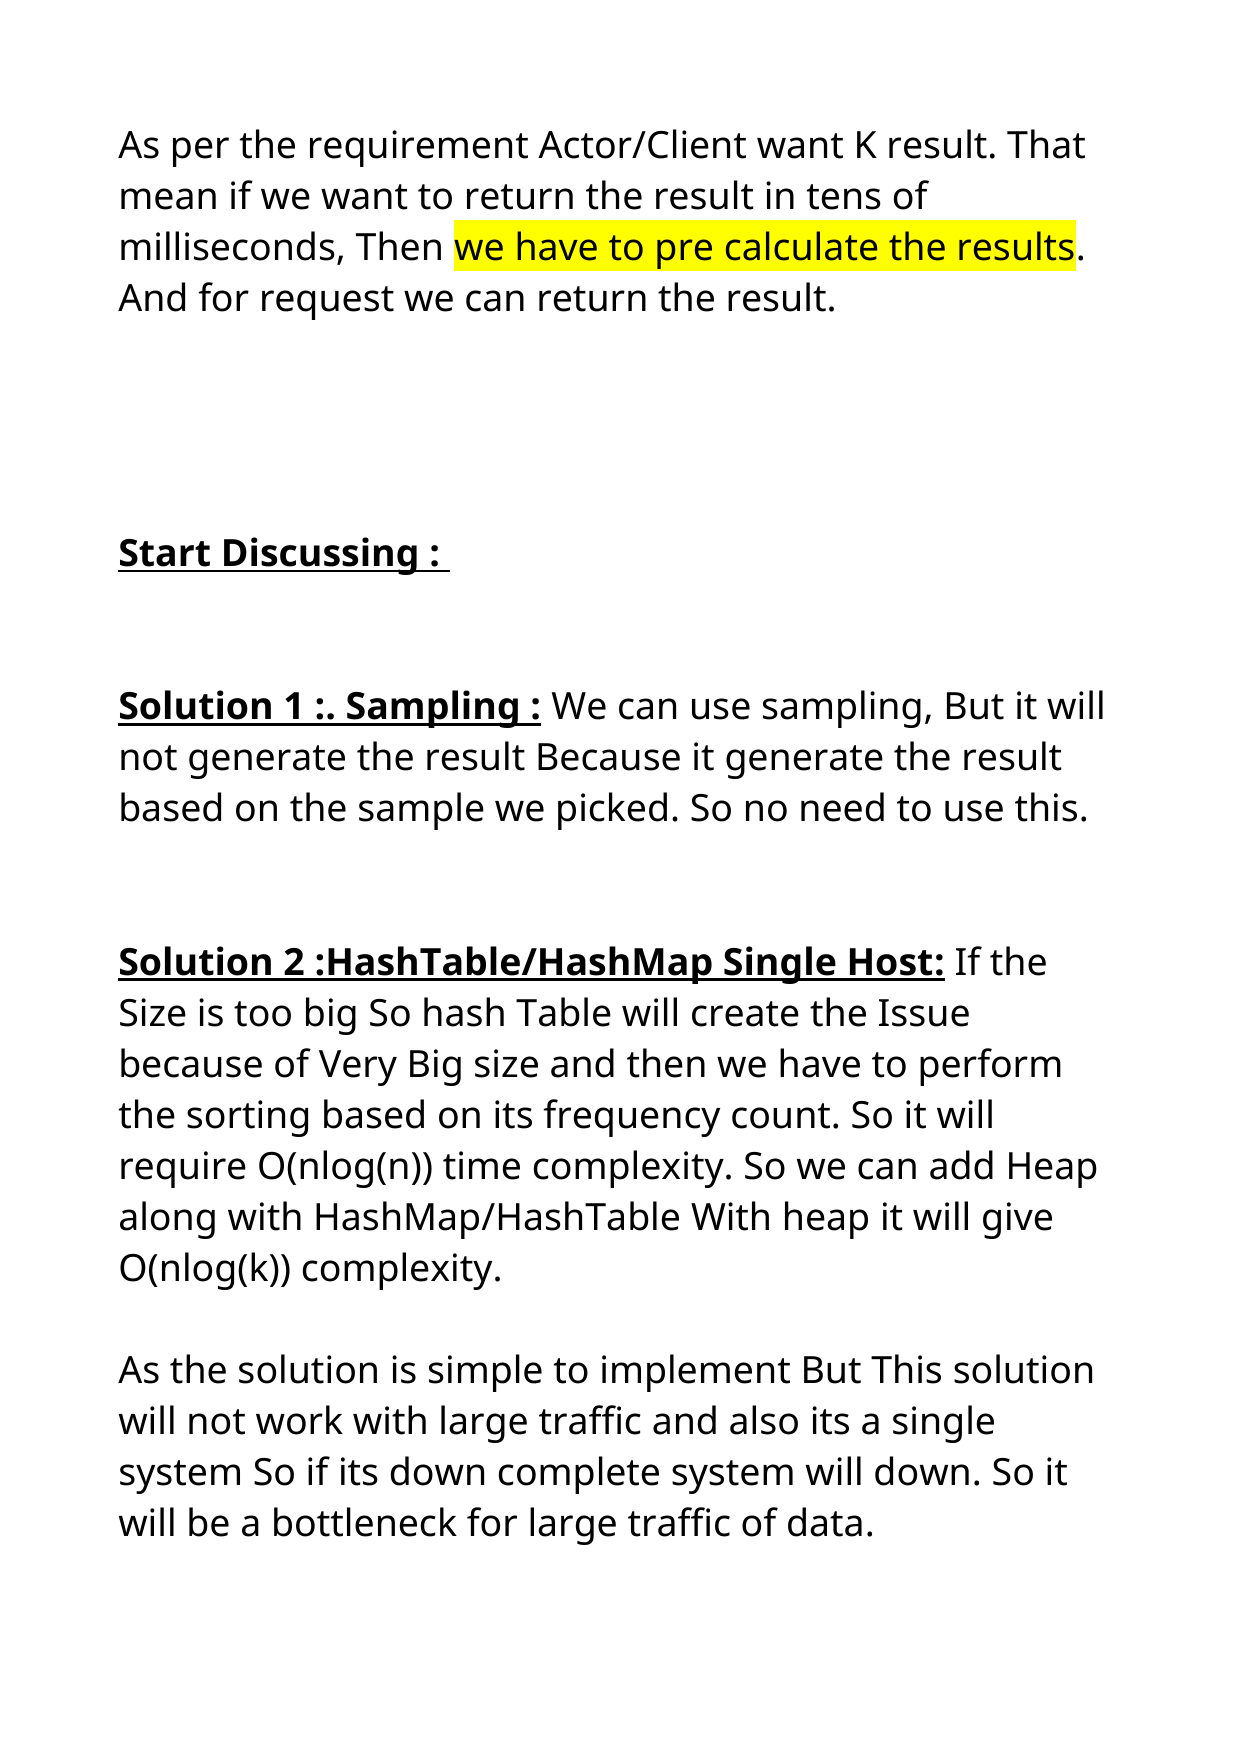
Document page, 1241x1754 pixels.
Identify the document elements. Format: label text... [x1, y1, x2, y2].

text Solution 2 :HashTable/HashMap Single Host: If the Size is too big So hash Table will create the Issue because of Very Big size and then we have to perform the sorting based on its frequency count. So it will require O(nlog(n)) time complexity. So we can add Heap along with HashMap/HashTable With heap it will give O(nlog(k)) complexity. [118, 935, 1122, 1292]
text Start Discussing : [118, 526, 1122, 577]
text As the solution is simple to implement But This solution will not work with large traffic and also its a single system So if its down complete system will down. So it will be a bottleneck for large traffic of data. [118, 1343, 1122, 1547]
text As per the requirement Actor/Client want K result. That mean if we want to return the result in tens of milliseconds, Then we have to pre calculate the results. And for request we can return the result. [118, 118, 1122, 322]
text Solution 1 :. Sampling : We can use sampling, But it will not generate the result Because it generate the result based on the sample we picked. So no need to use this. [118, 679, 1122, 833]
